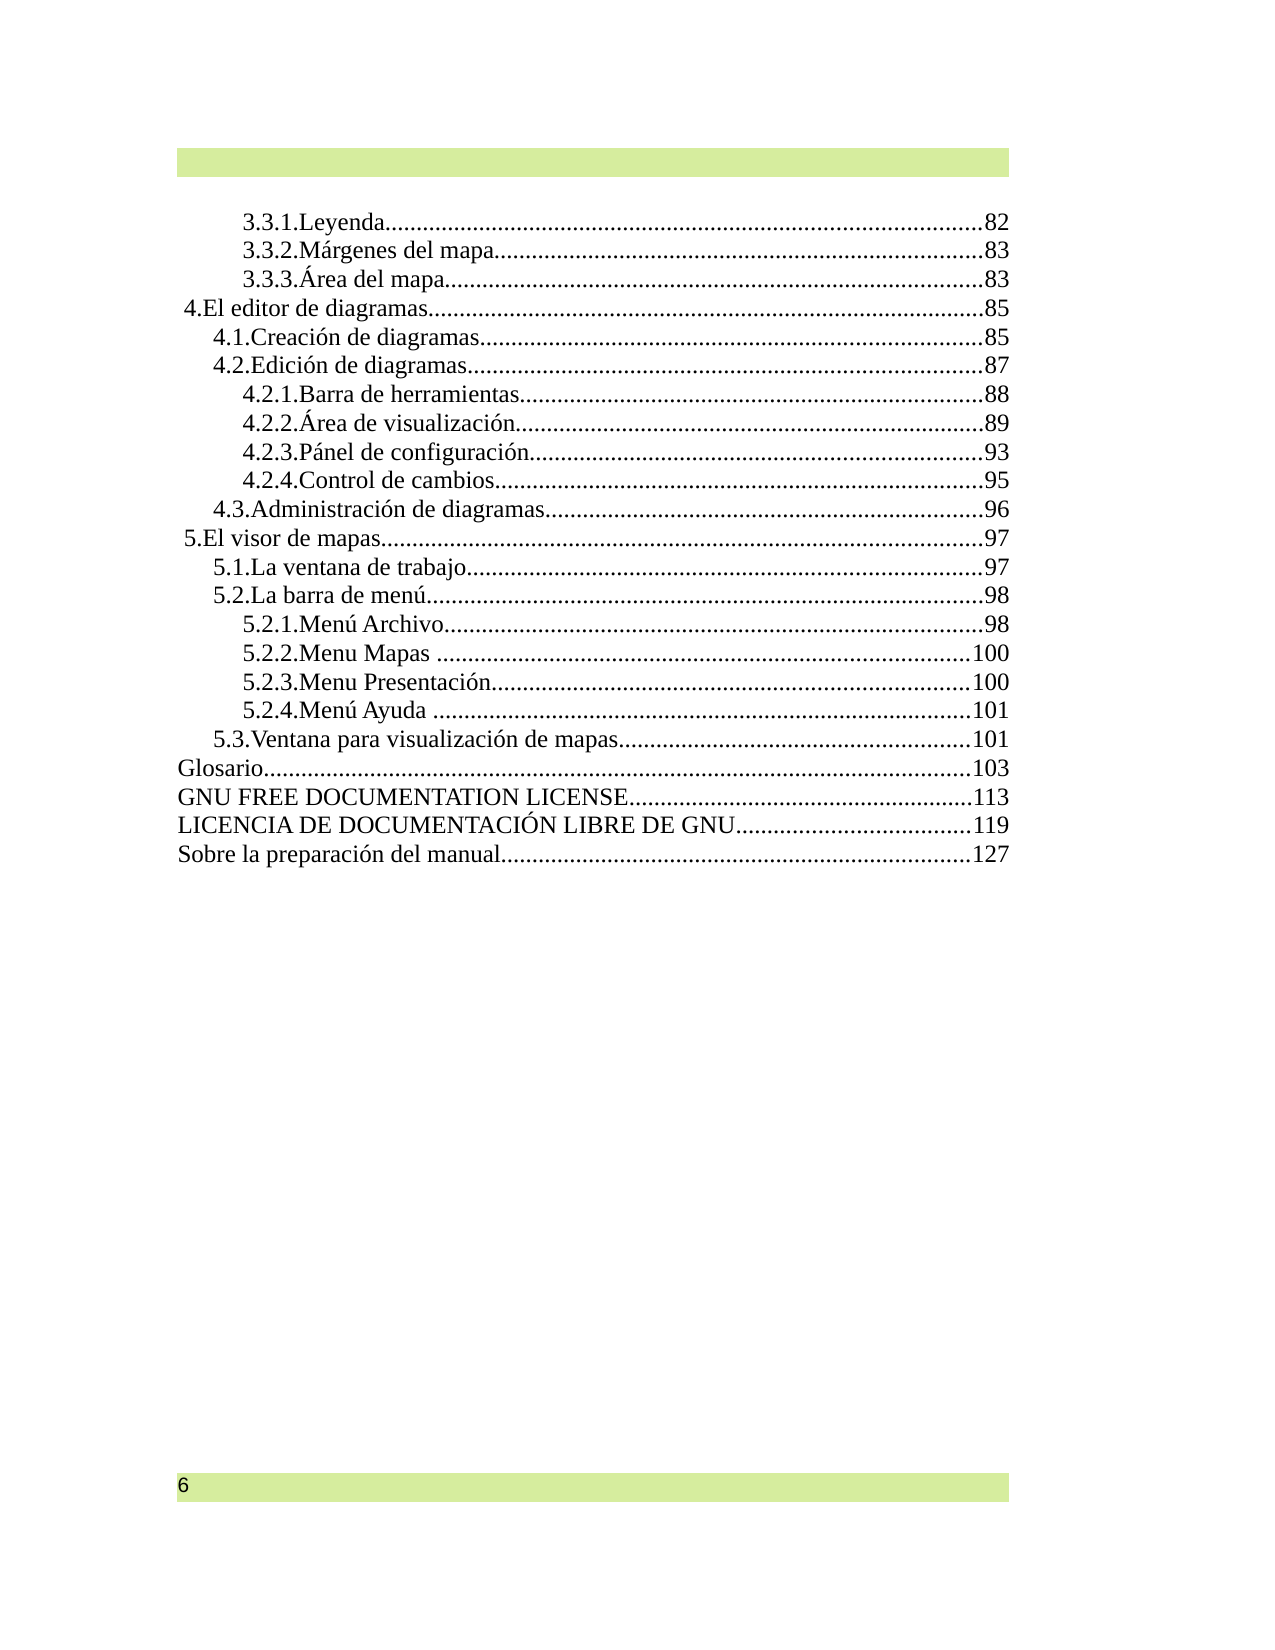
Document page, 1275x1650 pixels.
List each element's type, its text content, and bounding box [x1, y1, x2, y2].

text 5.3.Ventana para visualización de mapas 101 [207, 724, 1009, 753]
text Sobre la preparación del manual 127 [177, 839, 1009, 868]
text LICENCIA DE DOCUMENTACIÓN LIBRE DE GNU 119 [177, 810, 1009, 839]
text 4.2.1.Barra de herramientas 88 [236, 379, 1009, 408]
text 3.3.2.Márgenes del mapa 83 [236, 235, 1009, 264]
text Glosario 103 [177, 753, 1009, 782]
text 4.El editor de diagramas 85 [177, 293, 1009, 322]
text GNU FREE DOCUMENTATION LICENSE 113 [177, 782, 1009, 810]
text 5.2.4.Menú Ayuda 101 [236, 695, 1009, 724]
text 5.2.1.Menú Archivo 98 [236, 609, 1009, 638]
text 4.2.3.Pánel de configuración 93 [236, 437, 1009, 465]
text 4.2.2.Área de visualización 89 [236, 408, 1009, 437]
text 4.1.Creación de diagramas 85 [207, 322, 1009, 350]
text 4.2.Edición de diagramas 87 [207, 350, 1009, 379]
text 3.3.1.Leyenda 82 [236, 207, 1009, 235]
text 4.2.4.Control de cambios 95 [236, 465, 1009, 494]
text 5.1.La ventana de trabajo 97 [207, 552, 1009, 580]
text 4.3.Administración de diagramas 96 [207, 494, 1009, 523]
text 5.2.2.Menu Mapas 100 [236, 638, 1009, 667]
text 3.3.3.Área del mapa 83 [236, 264, 1009, 293]
text 5.El visor de mapas 97 [177, 523, 1009, 552]
text 5.2.3.Menu Presentación 100 [236, 667, 1009, 695]
text 5.2.La barra de menú 98 [207, 580, 1009, 609]
